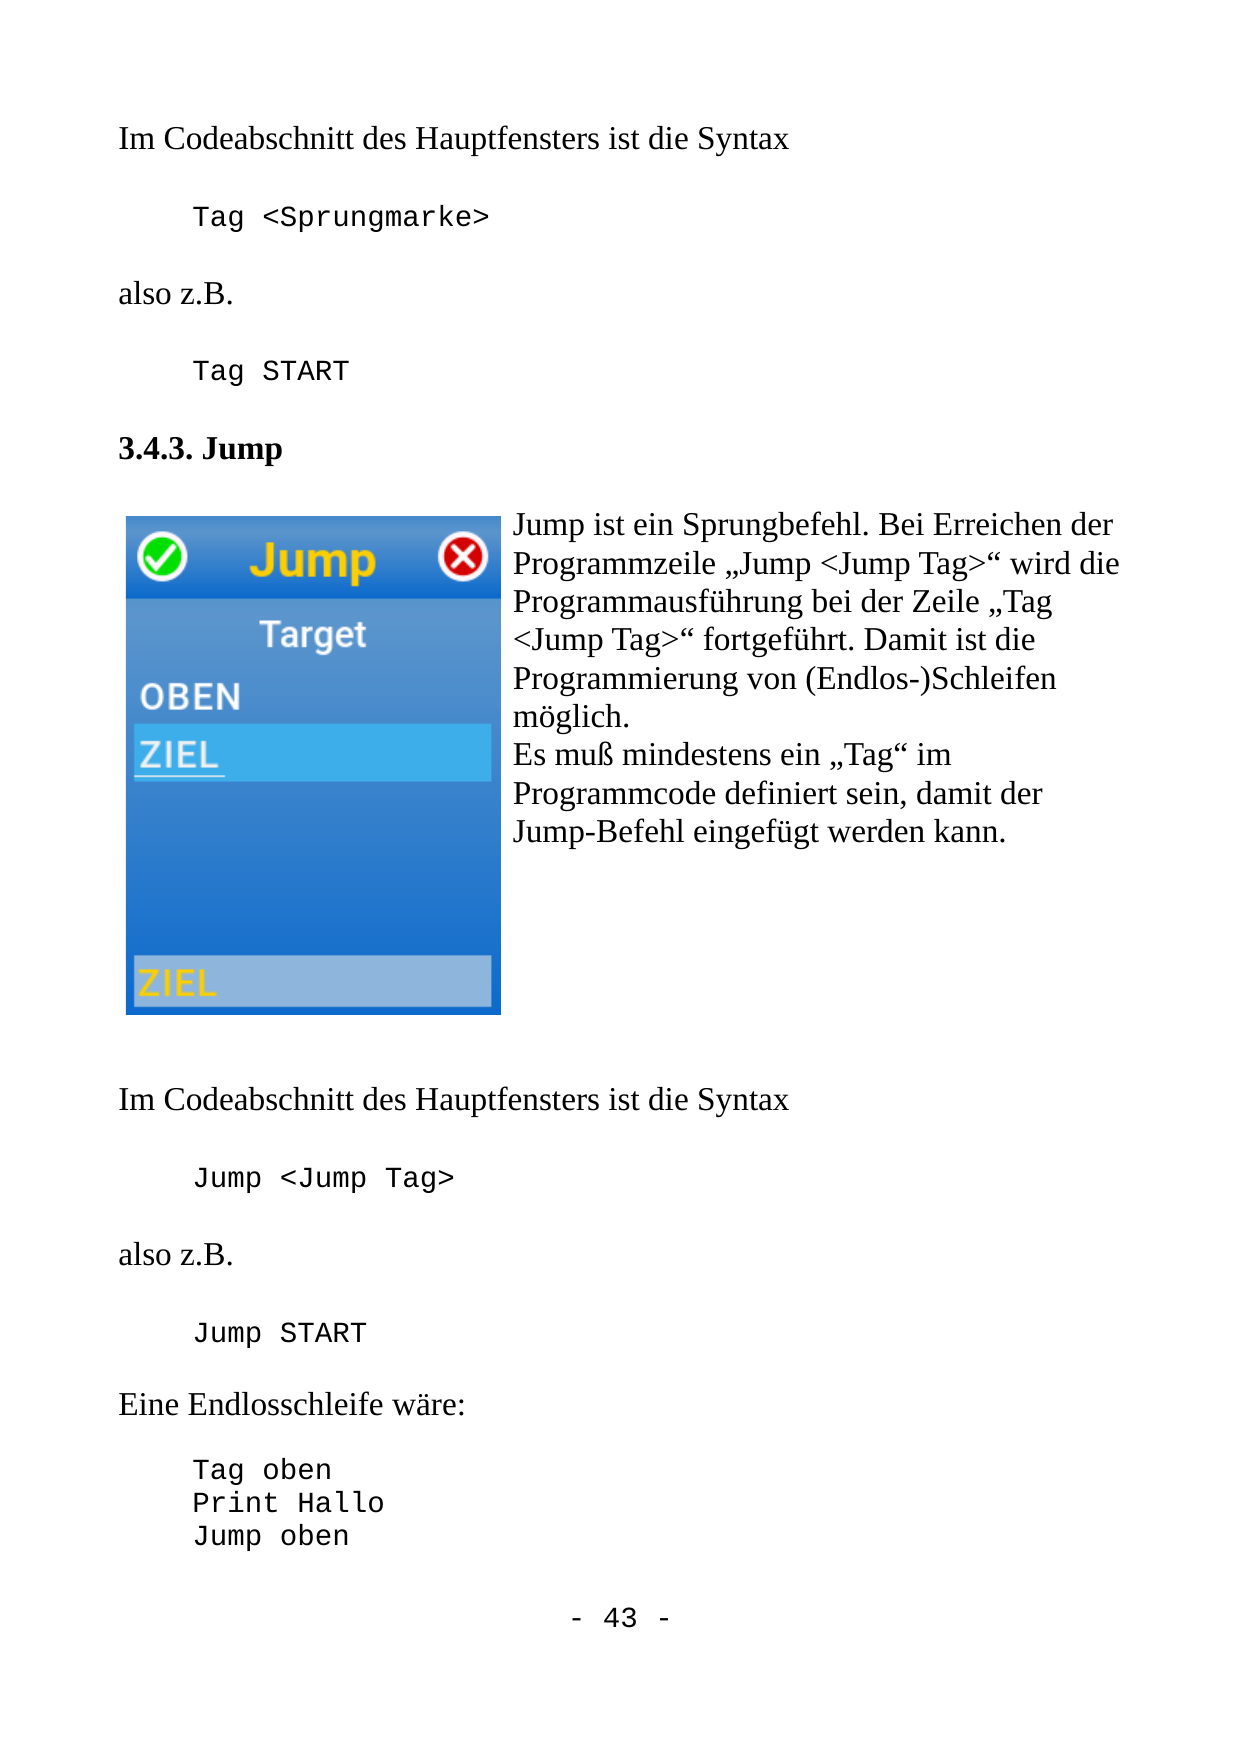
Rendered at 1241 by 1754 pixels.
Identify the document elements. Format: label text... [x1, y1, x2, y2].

text Im Codeabschnitt des Hauptfensters ist die Syntax [118, 118, 1122, 156]
text Jump START [118, 1311, 1122, 1351]
text also z.B. [118, 273, 1122, 311]
text Tag <Sprungmarke> [118, 195, 1122, 235]
text Eine Endlosschleife wäre: [118, 1384, 1122, 1422]
picture [125, 516, 501, 1015]
text Print Hallo [118, 1488, 1122, 1521]
text Tag oben [118, 1455, 1122, 1488]
text Im Codeabschnitt des Hauptfensters ist die Syntax [118, 1079, 1122, 1118]
text 3.4.3. Jump [118, 428, 1122, 466]
text also z.B. [118, 1234, 1122, 1273]
text Jump <Jump Tag> [118, 1156, 1122, 1196]
text Tag START [118, 350, 1122, 389]
text Jump ist ein Sprungbefehl. Bei Erreichen der Programmzeile „Jump <Jump Tag>“ wird die Programmausführung bei der Zeile „Tag <Jump Tag>“ fortgeführt. Damit ist die Programmierung von (Endlos-)Schleifen möglich. [118, 504, 1122, 734]
text Es muß mindestens ein „Tag“ im Programmcode definiert sein, damit der Jump-Befehl eingefügt werden kann. [501, 734, 1122, 849]
text Jump oben [118, 1521, 1122, 1554]
